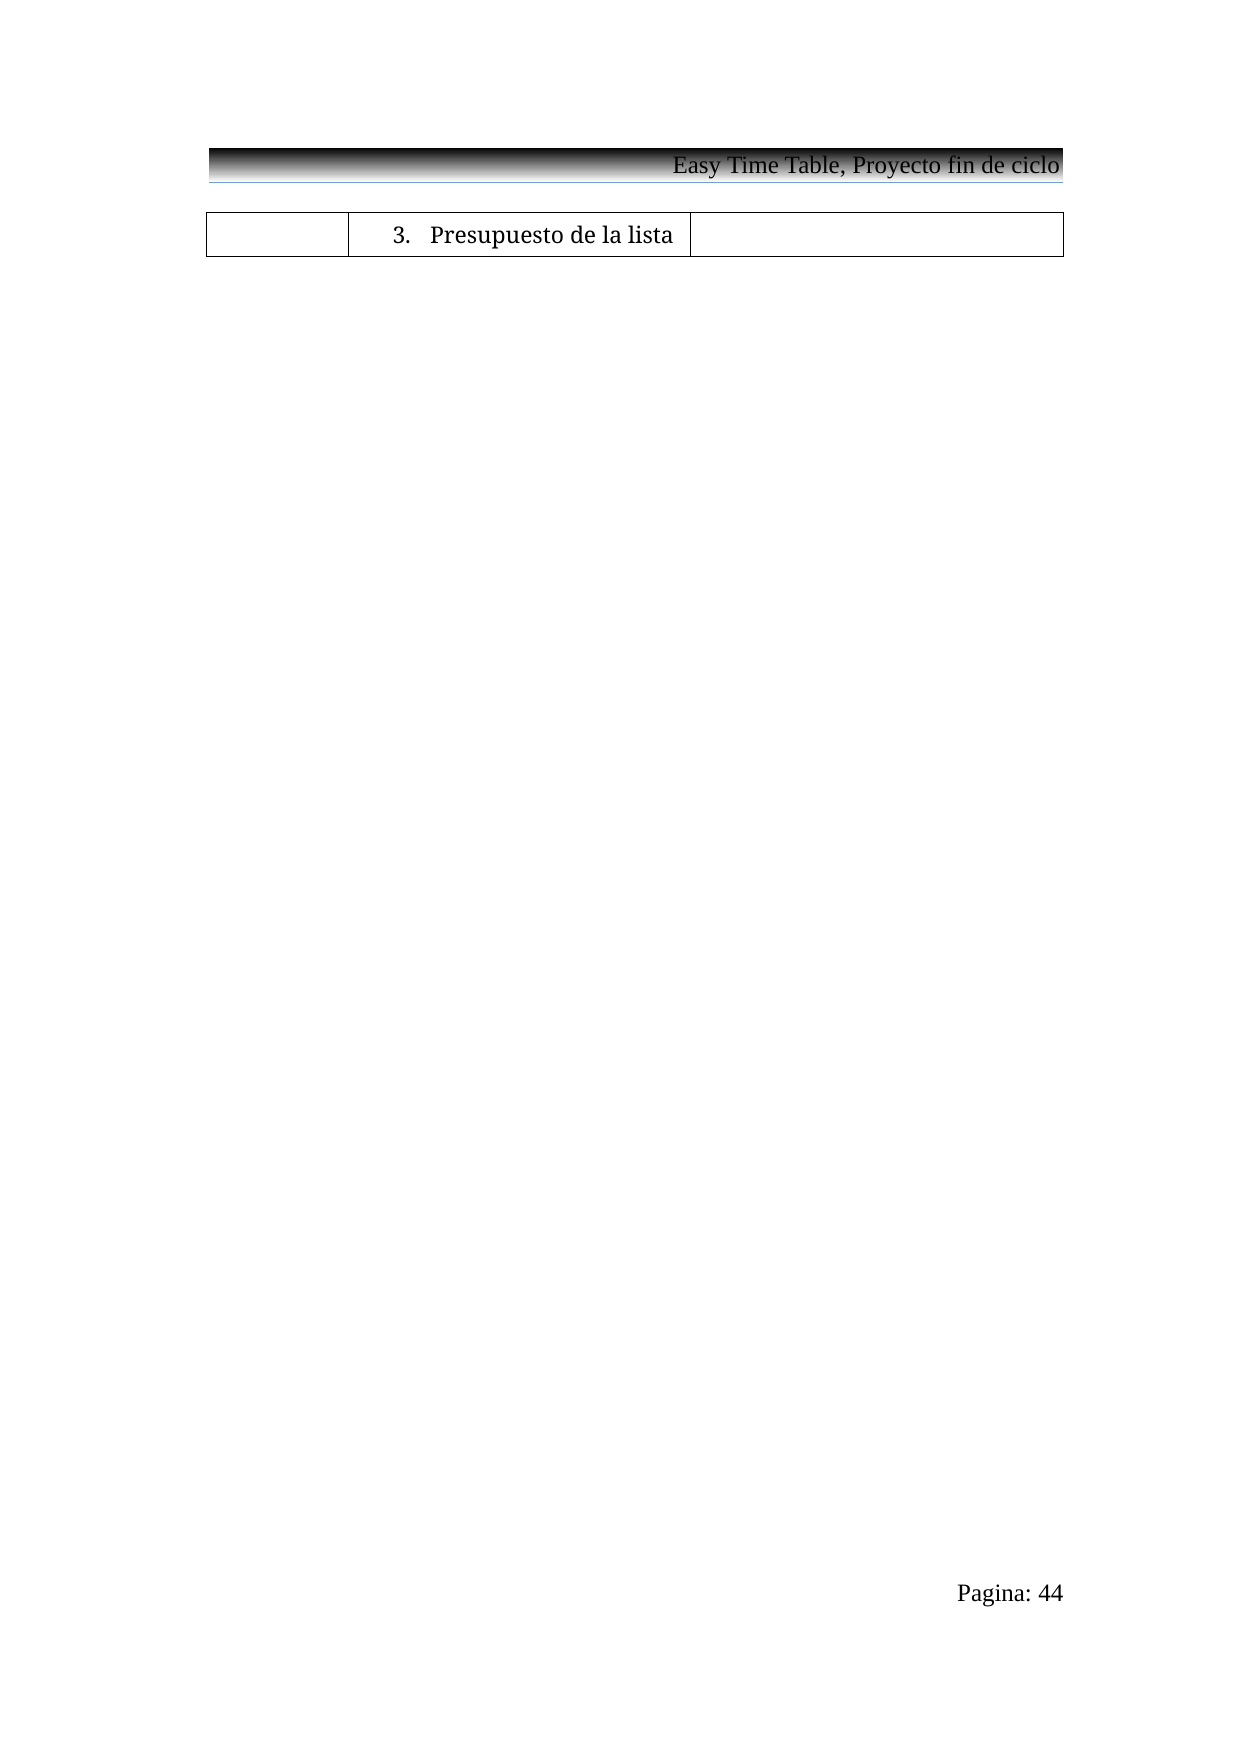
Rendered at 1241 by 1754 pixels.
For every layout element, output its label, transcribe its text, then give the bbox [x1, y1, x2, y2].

table_cell Fortalezas: Actualización del listado desde otro dispositivo. Listado de productos Presupuesto de la lista [349, 213, 690, 256]
table_cell [207, 213, 348, 256]
table_cell [691, 213, 1063, 256]
